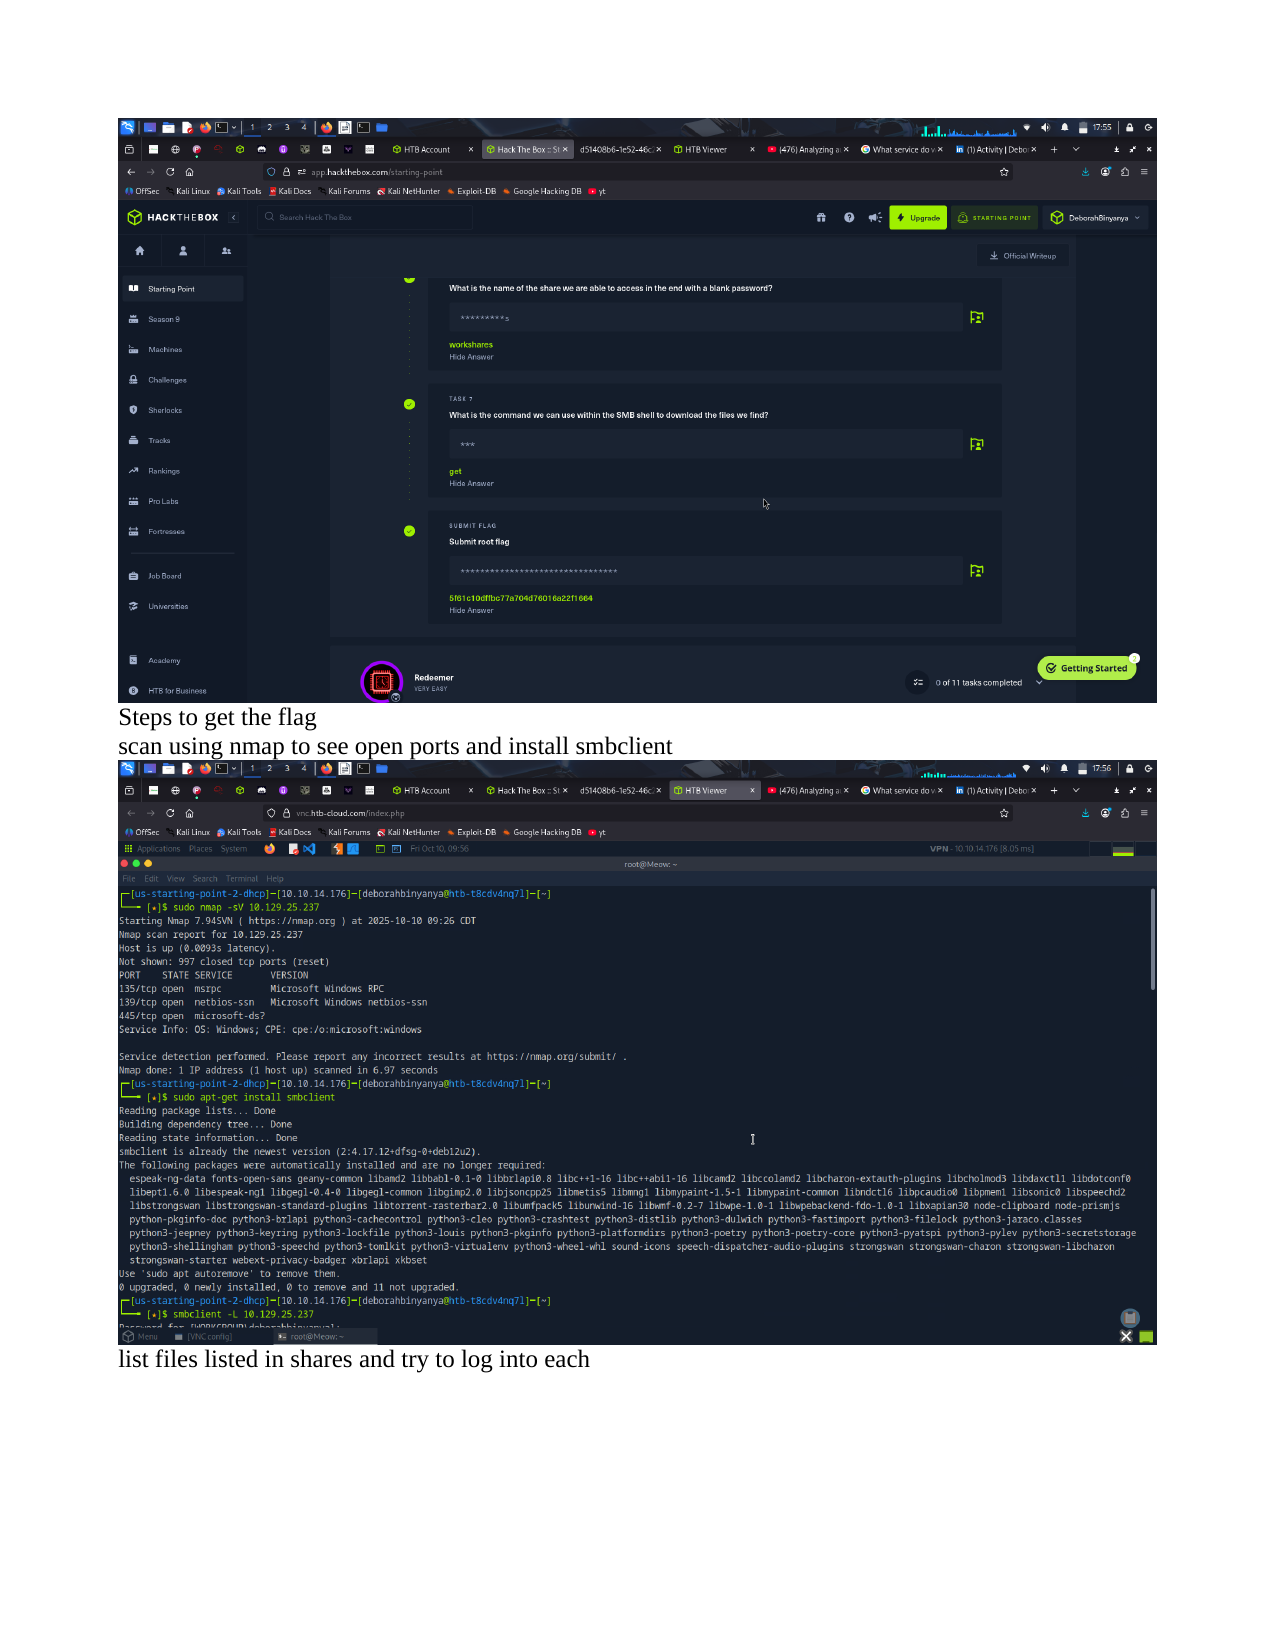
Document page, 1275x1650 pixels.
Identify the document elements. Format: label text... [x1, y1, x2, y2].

text list files listed in shares and try to log into each [118, 1345, 1157, 1373]
text Steps to get the flag [118, 703, 1157, 731]
picture [118, 118, 1157, 703]
text scan using nmap to see open ports and install smbclient [118, 731, 1157, 760]
picture [118, 760, 1157, 1345]
